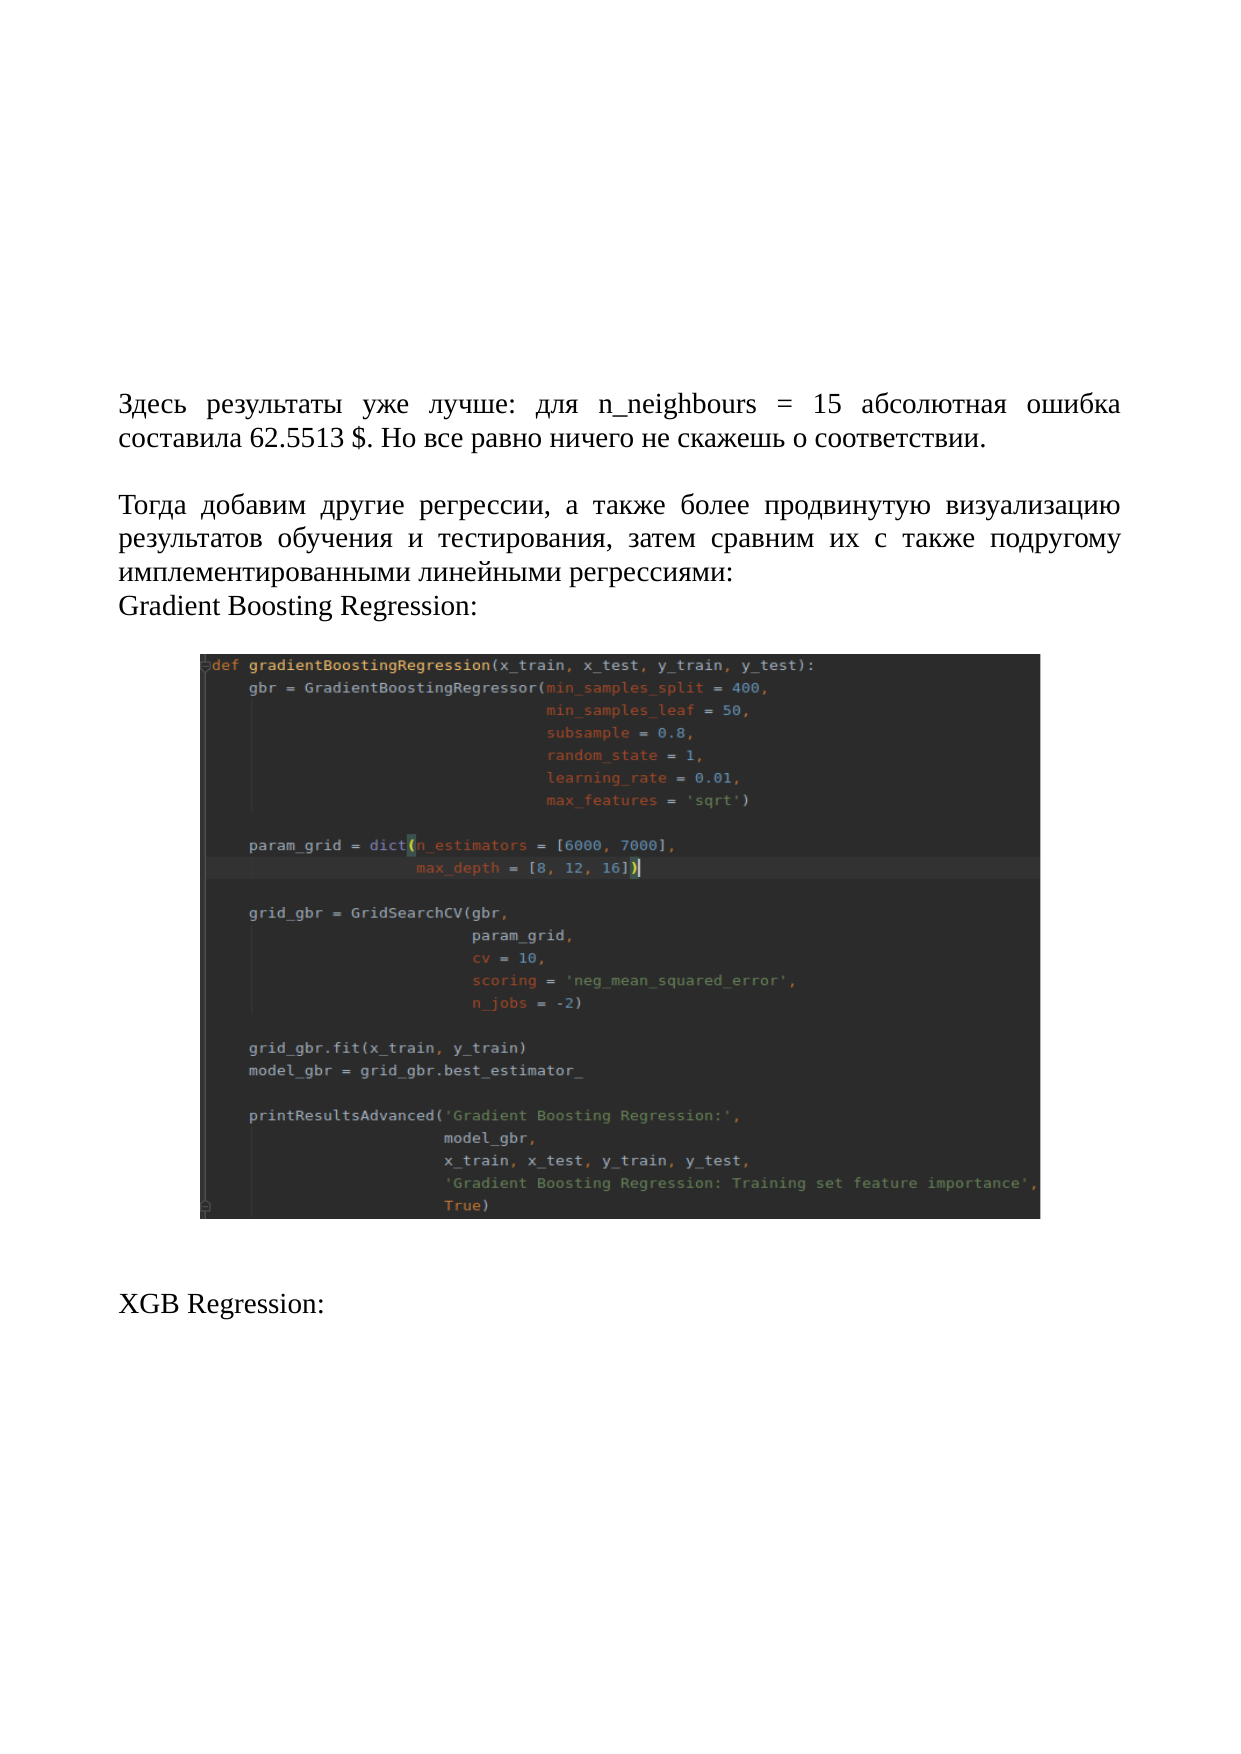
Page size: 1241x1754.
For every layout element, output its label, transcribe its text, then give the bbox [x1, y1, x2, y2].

text Gradient Boosting Regression: [118, 588, 1122, 621]
text Здесь результаты уже лучше: для n_neighbours = 15 абсолютная ошибка составила 62.5513 $. Но все равно ничего не скажешь о соответствии. [118, 386, 1122, 453]
text Тогда добавим другие регрессии, а также более продвинутую визуализацию результатов обучения и тестирования, затем сравним их с также подругому имплементированными линейными регрессиями: [118, 487, 1122, 588]
text XGB Regression: [118, 1286, 1122, 1320]
picture [200, 654, 1041, 1219]
